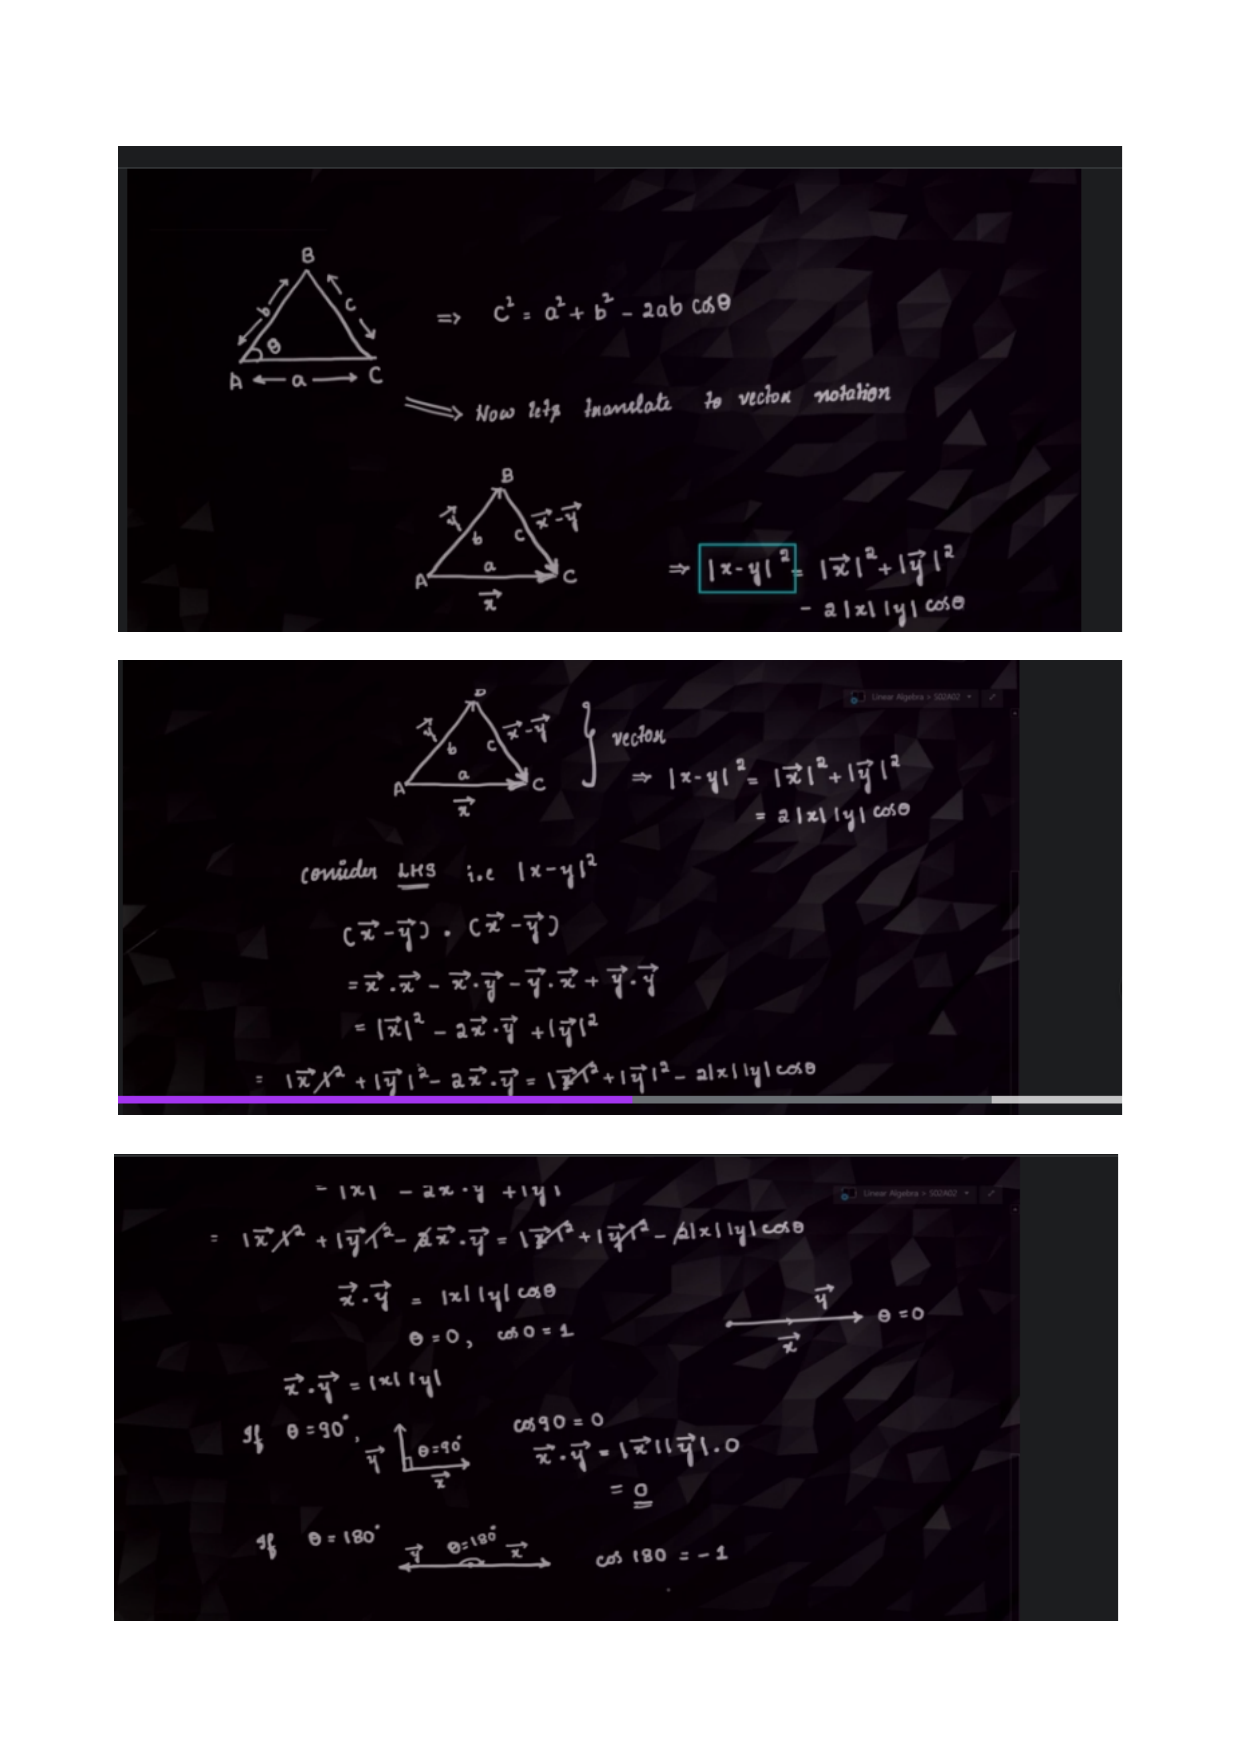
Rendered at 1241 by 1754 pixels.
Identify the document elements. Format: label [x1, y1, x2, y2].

picture [114, 1154, 1119, 1621]
picture [118, 660, 1123, 1115]
picture [118, 146, 1123, 632]
